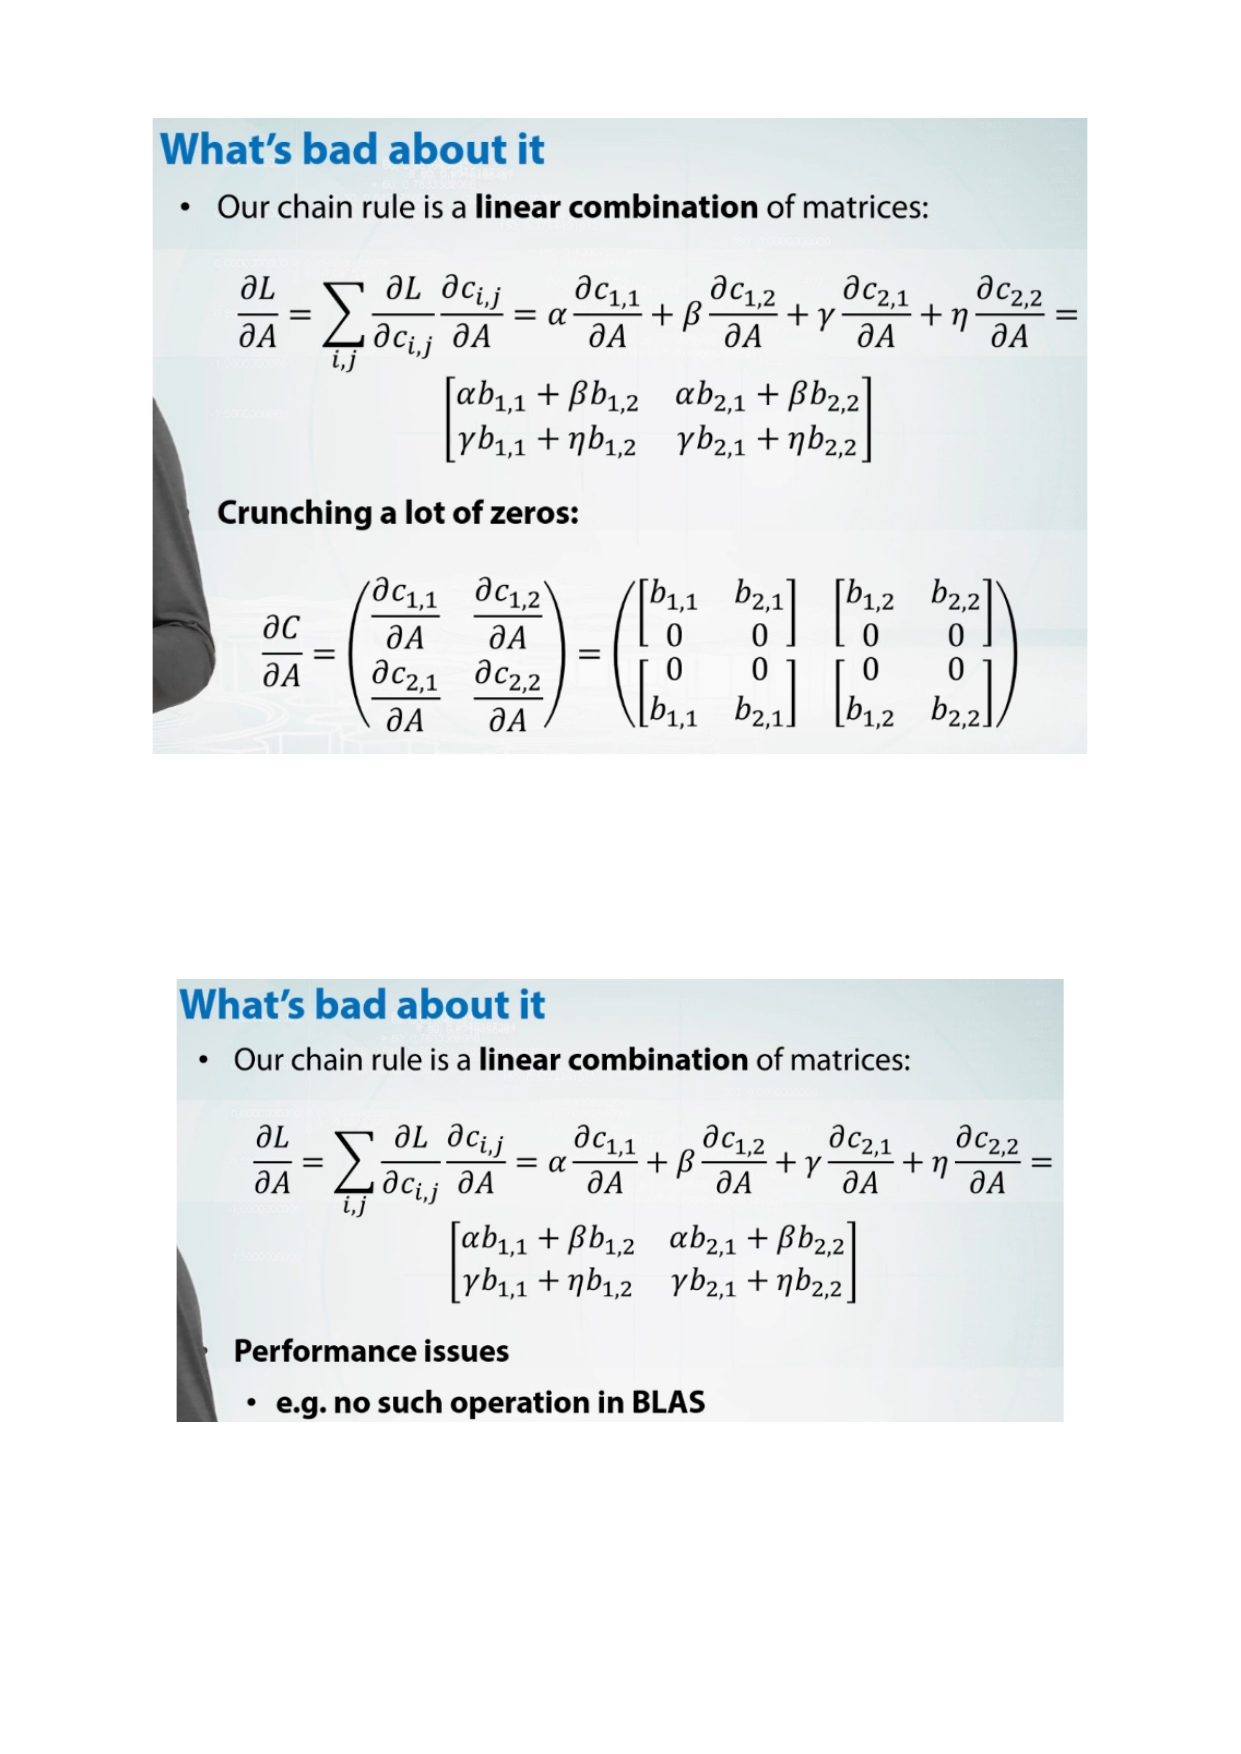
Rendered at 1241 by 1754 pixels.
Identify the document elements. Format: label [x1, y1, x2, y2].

picture [152, 118, 1088, 754]
picture [176, 979, 1064, 1422]
